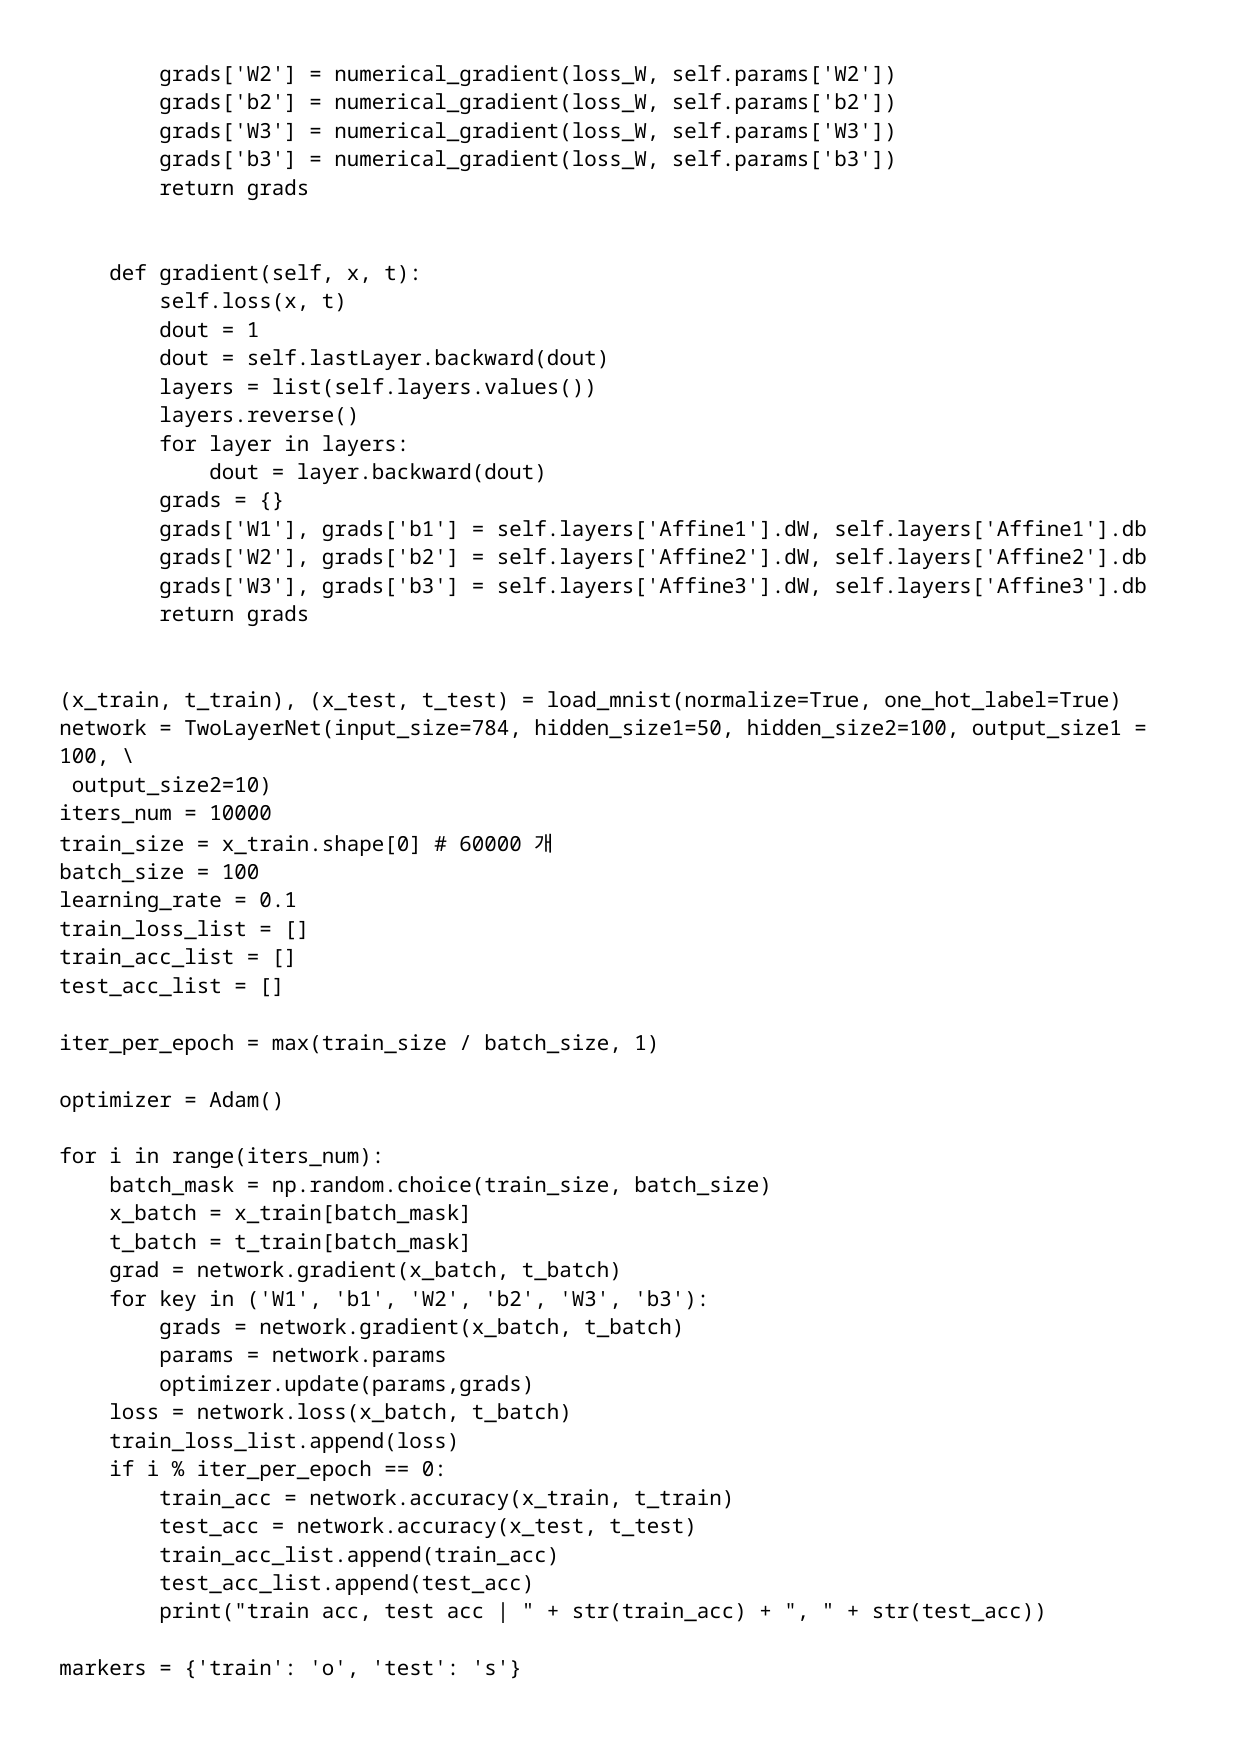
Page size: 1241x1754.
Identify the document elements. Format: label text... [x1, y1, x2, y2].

text grads = network.gradient(x_batch, t_batch) [59, 1312, 1181, 1341]
text train_acc_list = [] [59, 942, 1181, 971]
text grads['W2'], grads['b2'] = self.layers['Affine2'].dW, self.layers['Affine2'].db [59, 542, 1181, 571]
text train_loss_list = [] [59, 914, 1181, 942]
text batch_size = 100 [59, 857, 1181, 886]
text layers = list(self.layers.values()) [59, 372, 1181, 400]
text learning_rate = 0.1 [59, 886, 1181, 914]
text dout = 1 [59, 315, 1181, 343]
text train_size = x_train.shape[0] # 60000 개 [59, 827, 1181, 857]
text grads['W3'] = numerical_gradient(loss_W, self.params['W3']) [59, 116, 1181, 144]
text return grads [59, 599, 1181, 628]
text grads['b2'] = numerical_gradient(loss_W, self.params['b2']) [59, 87, 1181, 116]
text dout = layer.backward(dout) [59, 457, 1181, 486]
text x_batch = x_train[batch_mask] [59, 1198, 1181, 1227]
text params = network.params [59, 1341, 1181, 1369]
text for layer in layers: [59, 429, 1181, 457]
text grads['b3'] = numerical_gradient(loss_W, self.params['b3']) [59, 144, 1181, 173]
text for i in range(iters_num): [59, 1142, 1181, 1170]
text layers.reverse() [59, 400, 1181, 429]
text def gradient(self, x, t): [59, 258, 1181, 287]
text train_acc = network.accuracy(x_train, t_train) [59, 1483, 1181, 1511]
text if i % iter_per_epoch == 0: [59, 1454, 1181, 1483]
text grads['W1'], grads['b1'] = self.layers['Affine1'].dW, self.layers['Affine1'].db [59, 514, 1181, 542]
text t_batch = t_train[batch_mask] [59, 1227, 1181, 1255]
text markers = {'train': 'o', 'test': 's'} [59, 1653, 1181, 1682]
text grads = {} [59, 486, 1181, 514]
text optimizer.update(params,grads) [59, 1369, 1181, 1397]
text iter_per_epoch = max(train_size / batch_size, 1) [59, 1028, 1181, 1056]
text test_acc_list = [] [59, 971, 1181, 999]
text test_acc = network.accuracy(x_test, t_test) [59, 1511, 1181, 1540]
text loss = network.loss(x_batch, t_batch) [59, 1397, 1181, 1426]
text grad = network.gradient(x_batch, t_batch) [59, 1255, 1181, 1284]
text output_size2=10) [59, 770, 1181, 798]
text network = TwoLayerNet(input_size=784, hidden_size1=50, hidden_size2=100, output_size1 = 100, \ [59, 713, 1181, 770]
text print("train acc, test acc | " + str(train_acc) + ", " + str(test_acc)) [59, 1597, 1181, 1625]
text grads['W2'] = numerical_gradient(loss_W, self.params['W2']) [59, 59, 1181, 87]
text dout = self.lastLayer.backward(dout) [59, 343, 1181, 372]
text optimizer = Adam() [59, 1085, 1181, 1113]
text train_loss_list.append(loss) [59, 1426, 1181, 1454]
text return grads [59, 173, 1181, 201]
text train_acc_list.append(train_acc) [59, 1540, 1181, 1568]
text iters_num = 10000 [59, 798, 1181, 827]
text test_acc_list.append(test_acc) [59, 1568, 1181, 1597]
text self.loss(x, t) [59, 287, 1181, 315]
text for key in ('W1', 'b1', 'W2', 'b2', 'W3', 'b3'): [59, 1284, 1181, 1312]
text grads['W3'], grads['b3'] = self.layers['Affine3'].dW, self.layers['Affine3'].db [59, 571, 1181, 599]
text (x_train, t_train), (x_test, t_test) = load_mnist(normalize=True, one_hot_label=True) [59, 685, 1181, 713]
text batch_mask = np.random.choice(train_size, batch_size) [59, 1170, 1181, 1198]
